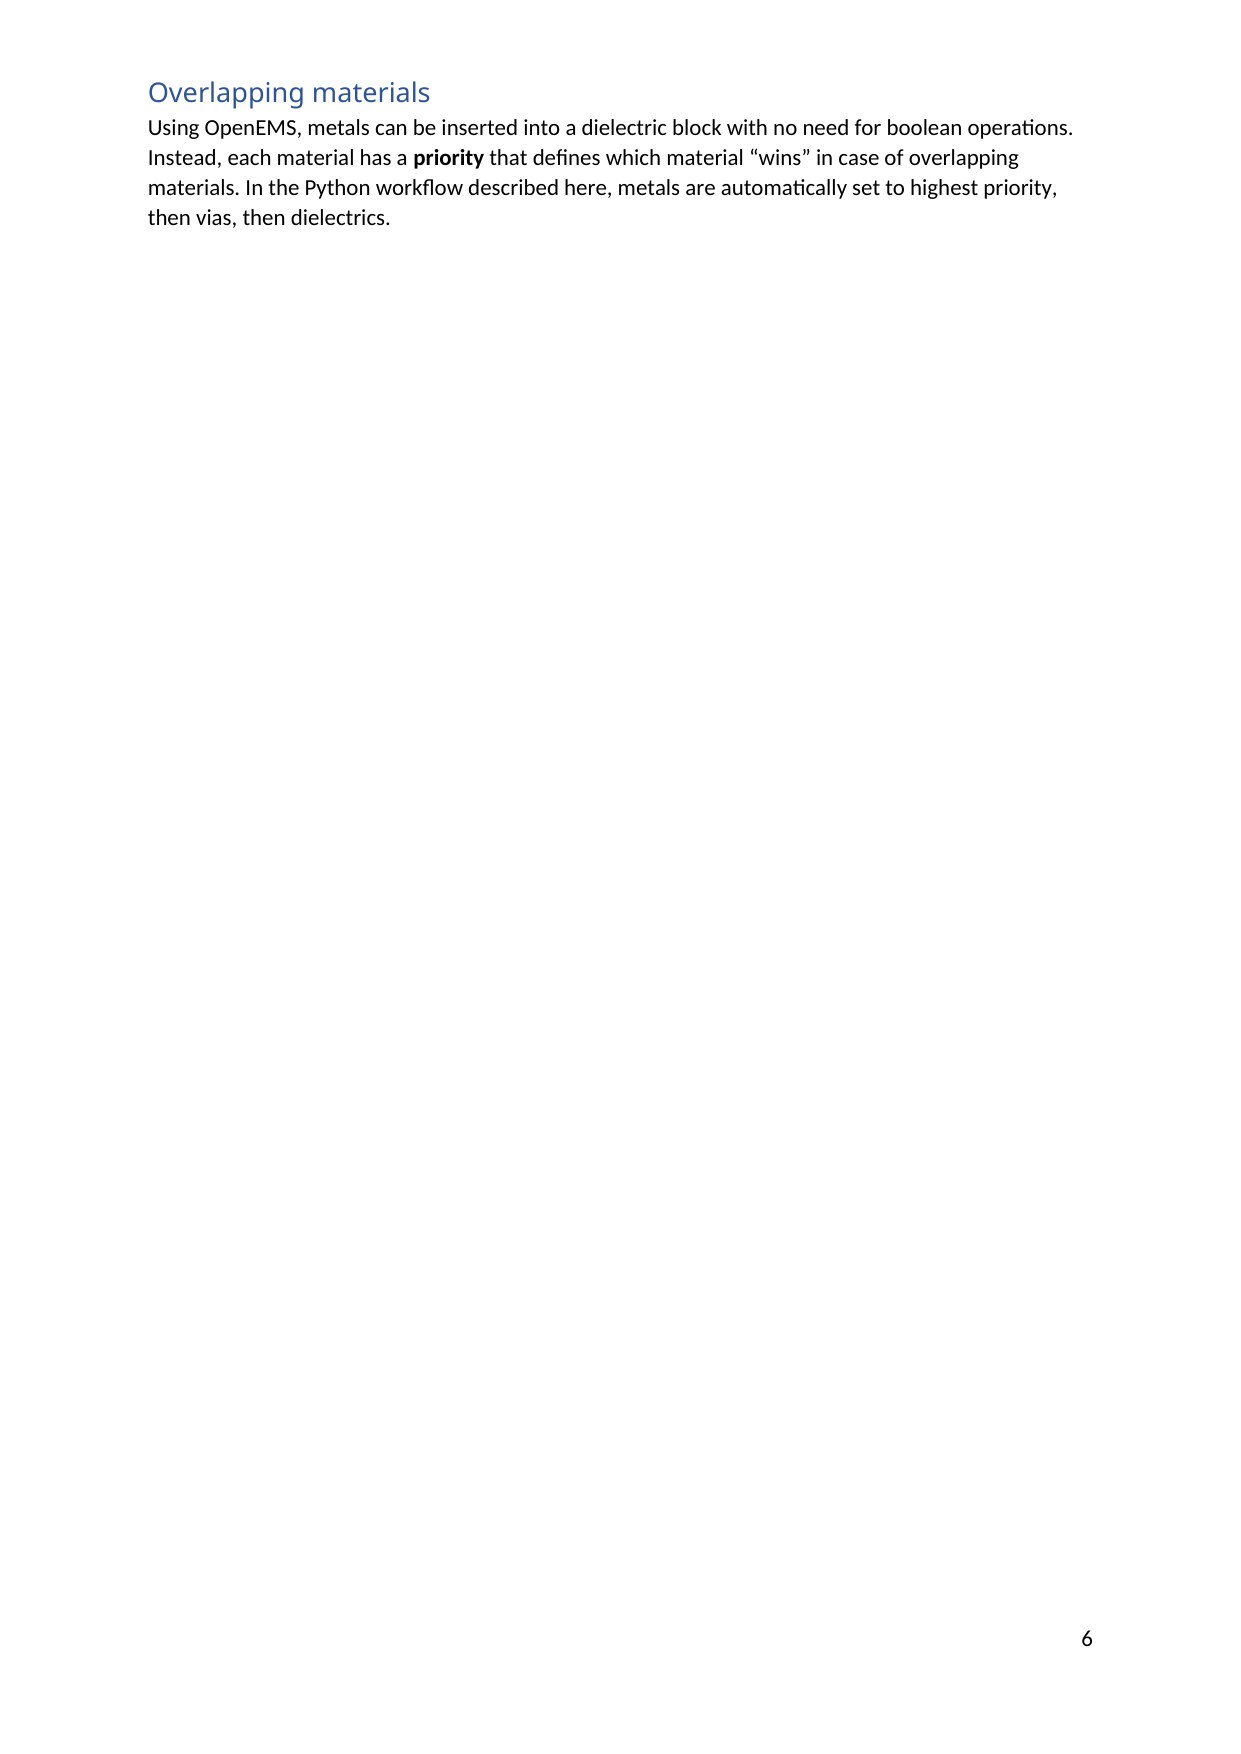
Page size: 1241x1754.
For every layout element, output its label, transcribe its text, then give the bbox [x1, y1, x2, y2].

text Using OpenEMS, metals can be inserted into a dielectric block with no need for boolean operations. Instead, each material has a priority that defines which material “wins” in case of overlapping materials. In the Python workflow described here, metals are automatically set to highest priority, then vias, then dielectrics. [148, 113, 1093, 231]
subtitle Overlapping materials [148, 74, 1093, 111]
